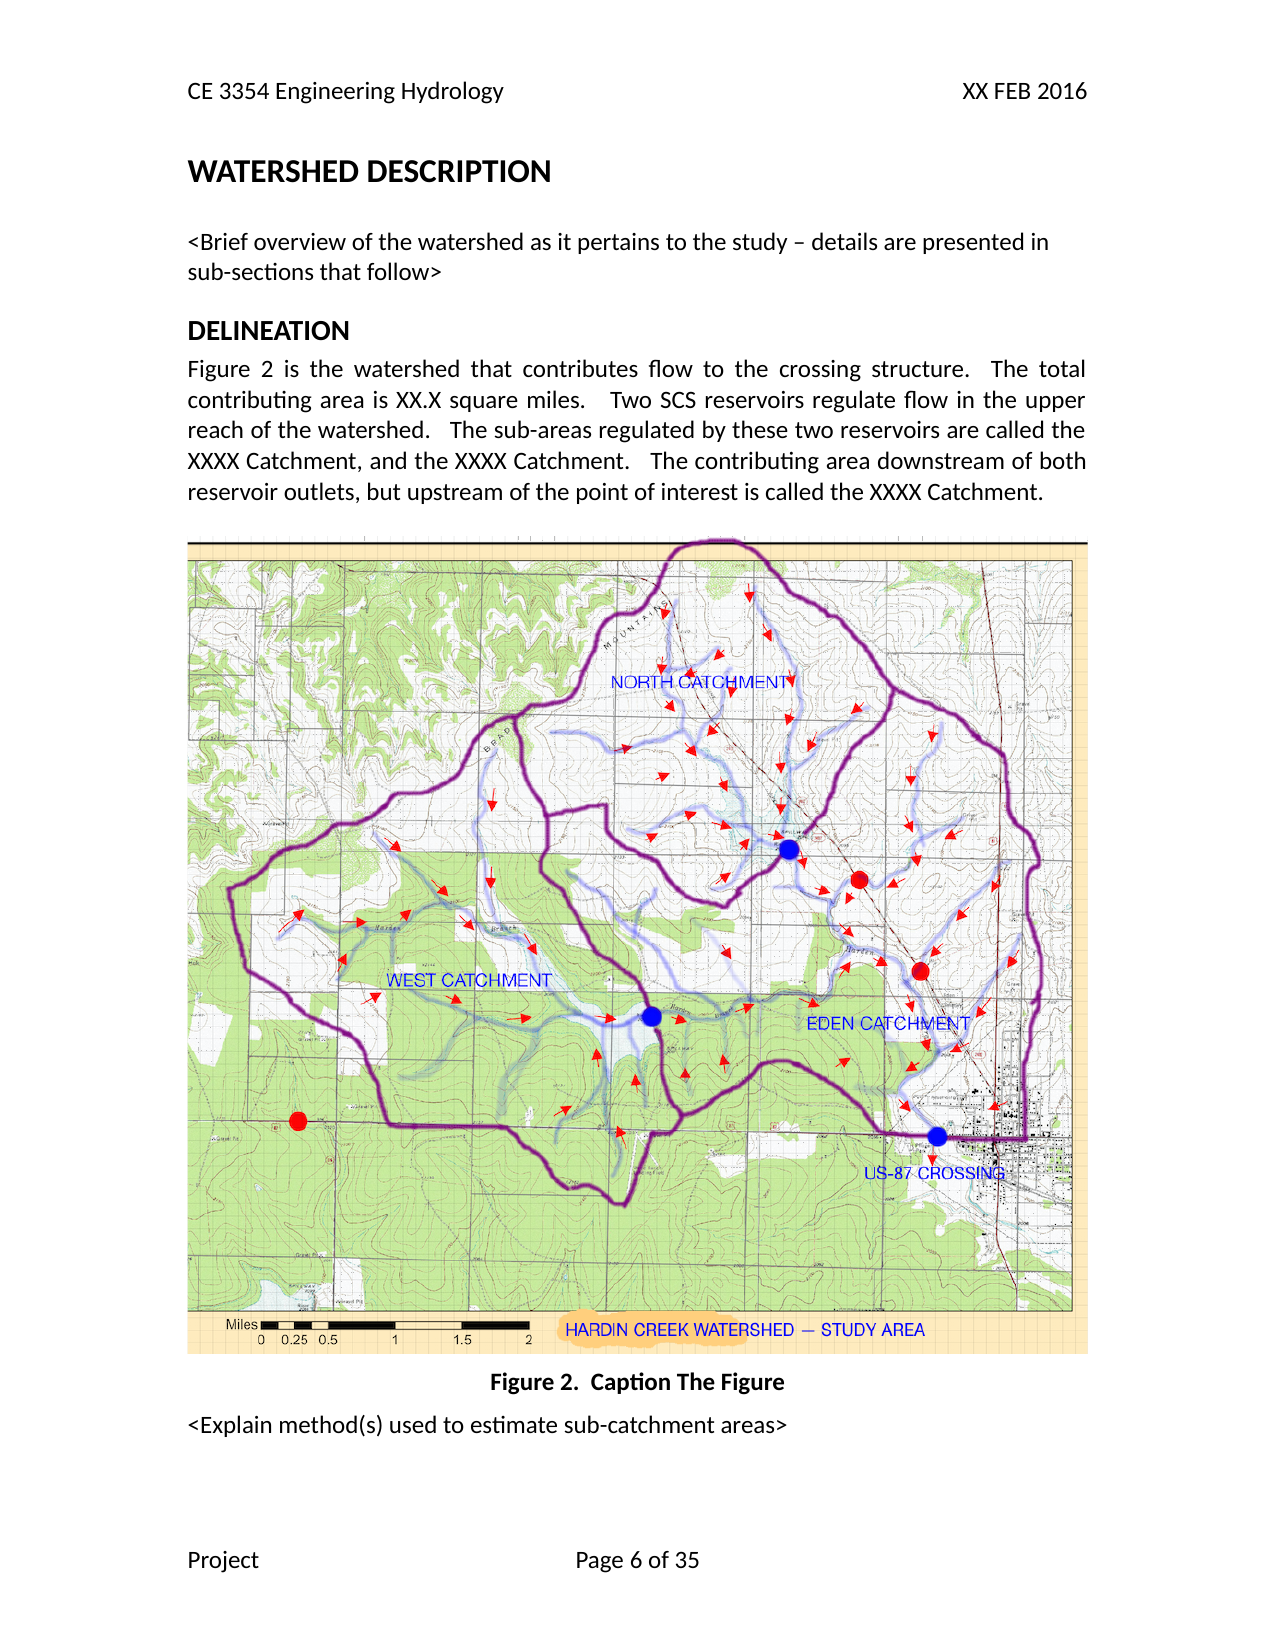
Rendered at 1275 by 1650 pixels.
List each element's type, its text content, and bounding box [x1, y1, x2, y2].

text <Brief overview of the watershed as it pertains to the study – details are presented in sub-sections that follow> [187, 226, 1087, 287]
text <Explain method(s) used to estimate sub-catchment areas> [187, 1409, 1087, 1439]
text Figure 2. Caption The Figure [187, 1366, 1087, 1396]
picture [187, 536, 1088, 1354]
subtitle DELINEATION [187, 312, 1087, 347]
subtitle WATERSHED DESCRIPTION [187, 150, 1087, 191]
text Figure 2 is the watershed that contributes flow to the crossing structure. The total contributing area is XX.X square miles. Two SCS reservoirs regulate flow in the upper reach of the watershed. The sub-areas regulated by these two reservoirs are called the XXXX Catchment, and the XXXX Catchment. The contributing area downstream of both reservoir outlets, but upstream of the point of interest is called the XXXX Catchment. [187, 354, 1087, 506]
